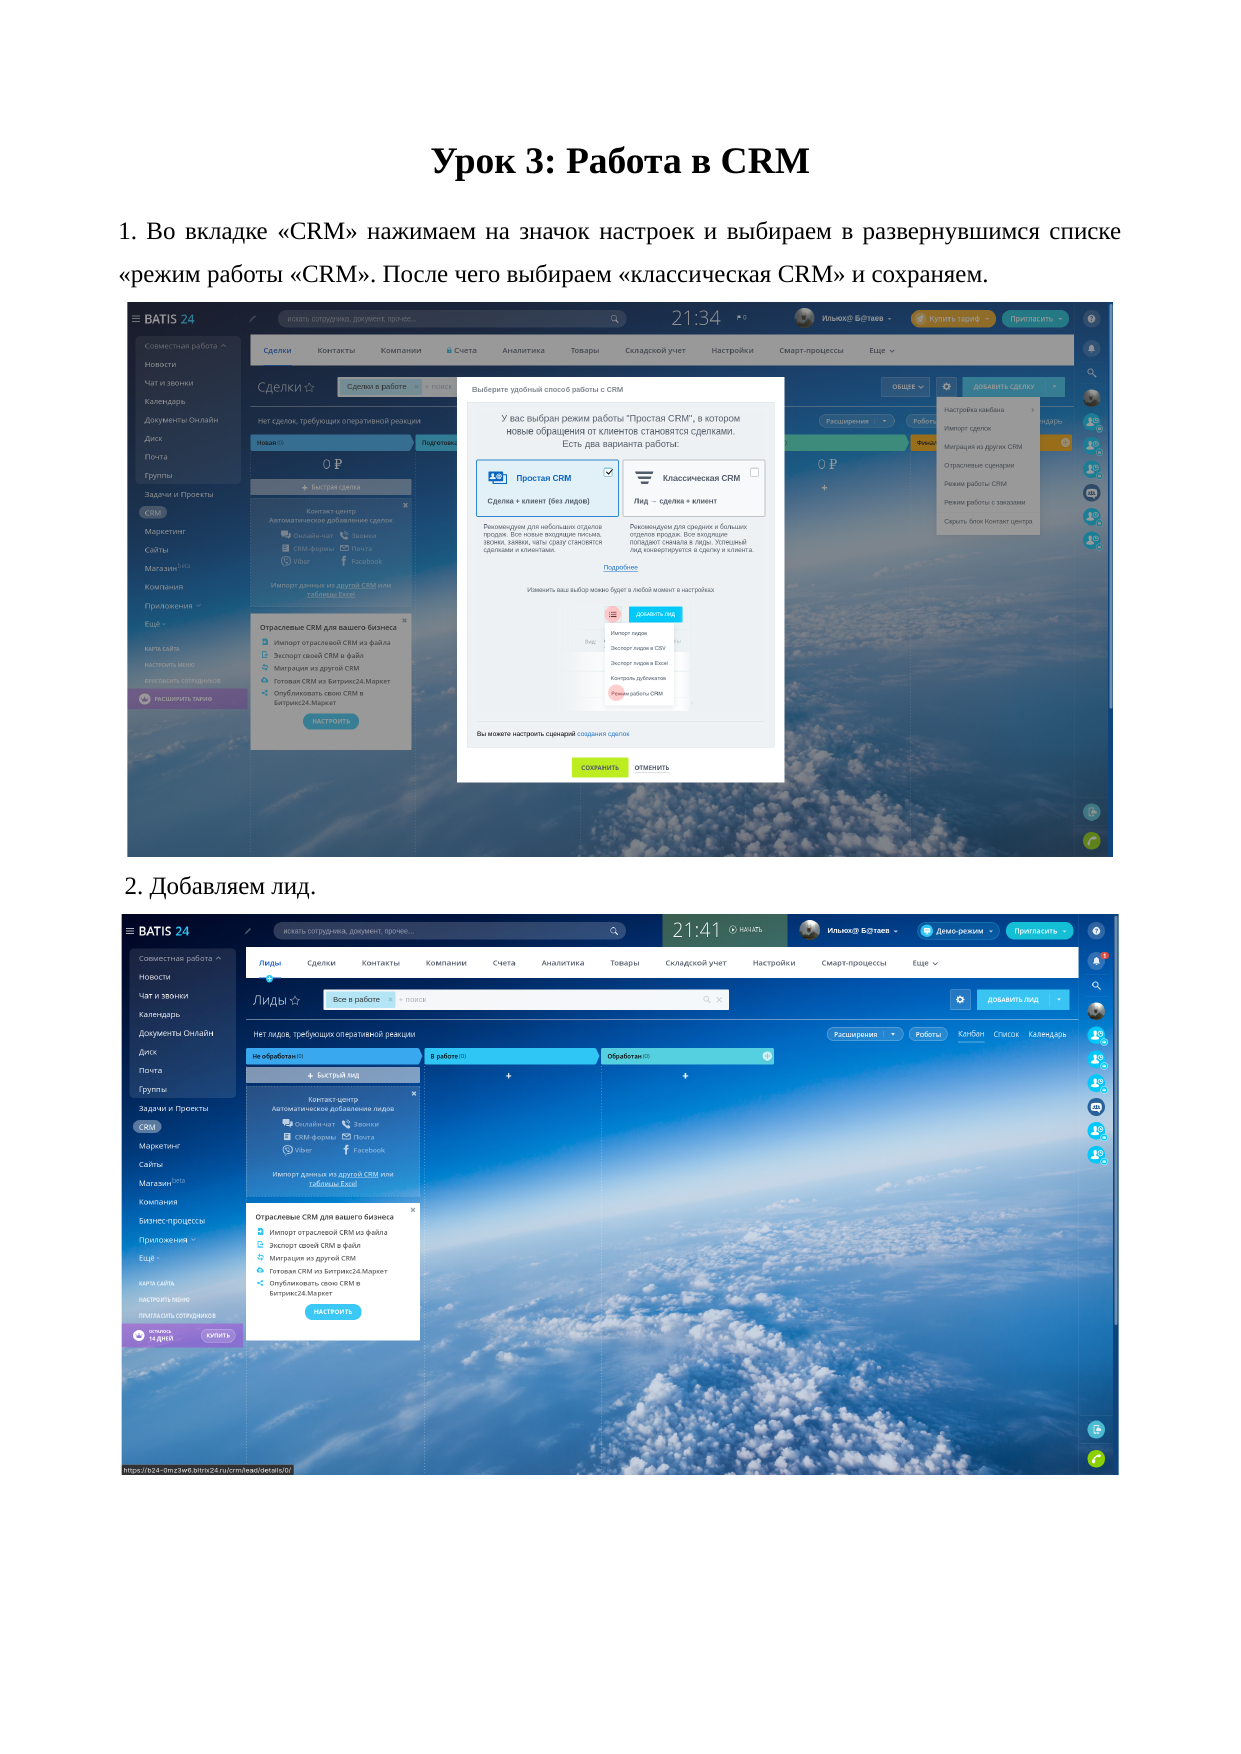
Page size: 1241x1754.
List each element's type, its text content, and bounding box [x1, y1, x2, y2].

picture [127, 302, 1113, 857]
text 2. Добавляем лид. [118, 302, 1122, 900]
text 1. Во вкладке «CRM» нажимаем на значок настроек и выбираем в развернувшимся списке «режим работы «CRM». После чего выбираем «классическая CRM» и сохраняем. [118, 216, 1122, 288]
subtitle Урок 3: Работа в CRM [118, 139, 1122, 182]
picture [121, 914, 1119, 1475]
